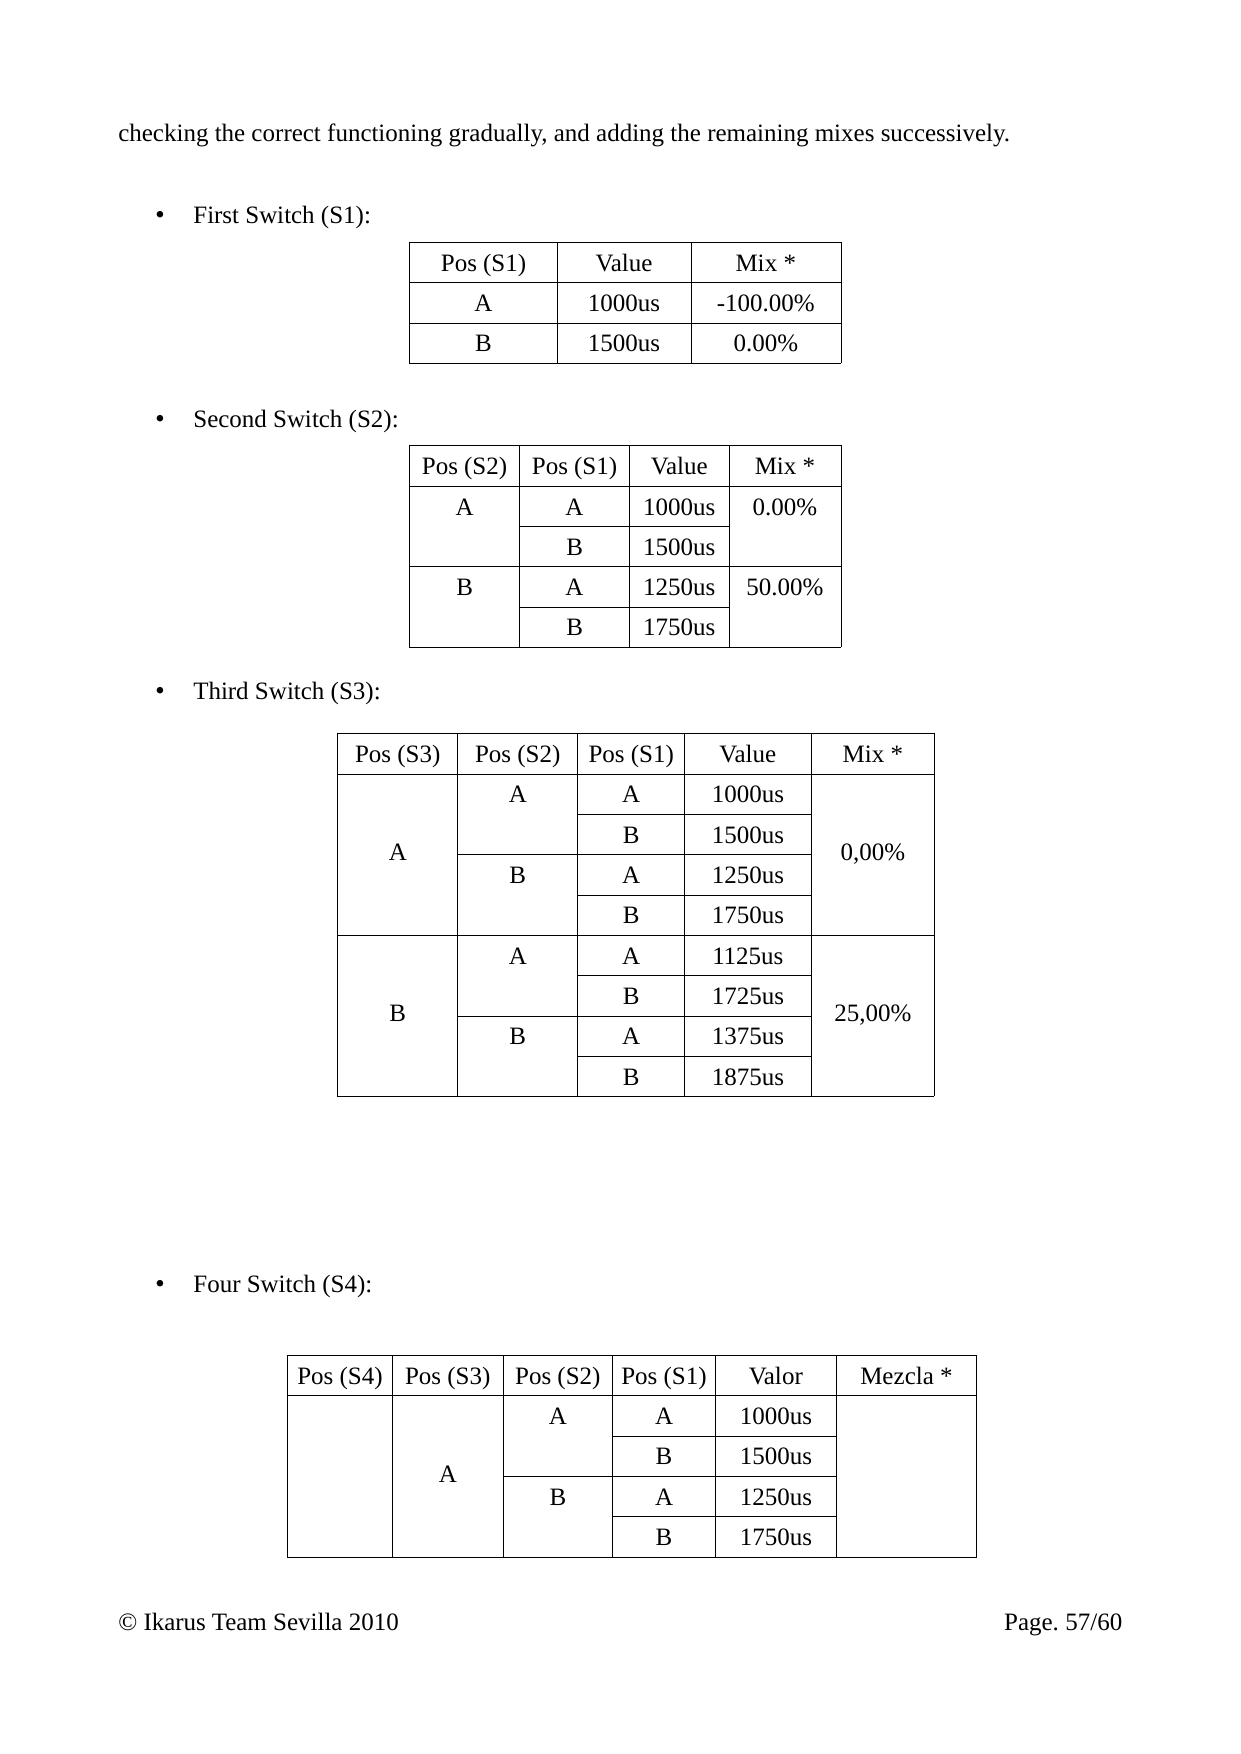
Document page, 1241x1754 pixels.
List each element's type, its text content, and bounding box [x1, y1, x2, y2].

table_cell A [520, 487, 629, 526]
table_cell A [578, 936, 684, 975]
table_cell -100,00% [692, 283, 841, 322]
table_cell A [578, 775, 684, 814]
table_cell A [458, 775, 577, 854]
table_header Pos (S1) [520, 446, 629, 486]
table_cell B [338, 936, 457, 1096]
table_header Mix * [692, 243, 841, 282]
table_cell B [458, 1017, 577, 1096]
table_cell 1000us [630, 487, 729, 526]
table_cell 1725us [685, 976, 811, 1016]
table_header Pos (S1) [613, 1356, 715, 1395]
table_header Pos (S2) [410, 446, 519, 486]
table_cell A [410, 487, 519, 566]
table_header Pos (S3) [338, 734, 457, 774]
table_cell 1750us [630, 608, 729, 647]
table_header Valor [716, 1356, 836, 1395]
table_header Pos (S1) [410, 243, 557, 282]
table_header Value [630, 446, 729, 486]
table_cell A [613, 1477, 715, 1516]
table_cell 1000us [558, 283, 691, 322]
table_cell 1875us [685, 1057, 811, 1096]
table_cell 1000us [685, 775, 811, 814]
table_header Pos (S4) [288, 1356, 392, 1395]
table_cell B [578, 1057, 684, 1096]
table_header Value [685, 734, 811, 774]
table_header Pos (S2) [458, 734, 577, 774]
table_cell B [520, 608, 629, 647]
table_cell A [458, 936, 577, 1016]
table_cell [837, 1396, 976, 1557]
table_header Value [558, 243, 691, 282]
table_cell 1500us [558, 324, 691, 363]
table_cell [288, 1396, 392, 1557]
table_cell B [520, 527, 629, 566]
table_cell B [410, 567, 519, 647]
table_header Mix * [730, 446, 841, 486]
table_header Pos (S2) [504, 1356, 612, 1395]
table_cell B [613, 1517, 715, 1557]
table_cell 1375us [685, 1017, 811, 1056]
list Second Switch (S2): [156, 404, 1152, 433]
table_cell 1750us [716, 1517, 836, 1557]
table_cell 1750us [685, 896, 811, 935]
table_cell A [410, 283, 557, 322]
table_header Mezcla * [837, 1356, 976, 1395]
table_cell 1500us [685, 815, 811, 854]
table_cell 0,00% [812, 775, 934, 935]
table_cell A [393, 1396, 503, 1557]
table_cell 0,00% [692, 324, 841, 363]
table_cell A [578, 1017, 684, 1056]
list First Switch (S1): [156, 201, 1152, 229]
table_cell 1125us [685, 936, 811, 975]
table_cell A [578, 855, 684, 894]
list Third Switch (S3): [156, 676, 1152, 704]
table_cell B [578, 896, 684, 935]
table_header Pos (S1) [578, 734, 684, 774]
table_cell B [504, 1477, 612, 1557]
table_cell B [578, 815, 684, 854]
list Four Switch (S4): [156, 1269, 1152, 1297]
table_cell 50,00% [730, 567, 841, 647]
table_cell 1000us [716, 1396, 836, 1436]
table_cell B [613, 1437, 715, 1476]
table_cell 1250us [630, 567, 729, 607]
table_header Mix * [812, 734, 934, 774]
table_header Pos (S3) [393, 1356, 503, 1395]
table_cell 0,00% [730, 487, 841, 566]
table_cell 25,00% [812, 936, 934, 1096]
table_cell A [520, 567, 629, 607]
table_cell 1250us [716, 1477, 836, 1516]
table_cell 1500us [630, 527, 729, 566]
table_cell B [410, 324, 557, 363]
table_cell A [504, 1396, 612, 1476]
table_cell B [458, 855, 577, 935]
table_cell B [578, 976, 684, 1016]
table_cell 1250us [685, 855, 811, 894]
table_cell 1500us [716, 1437, 836, 1476]
text checking the correct functioning gradually, and adding the remaining mixes successively. [118, 118, 1152, 147]
table_cell A [613, 1396, 715, 1436]
table_cell A [338, 775, 457, 935]
